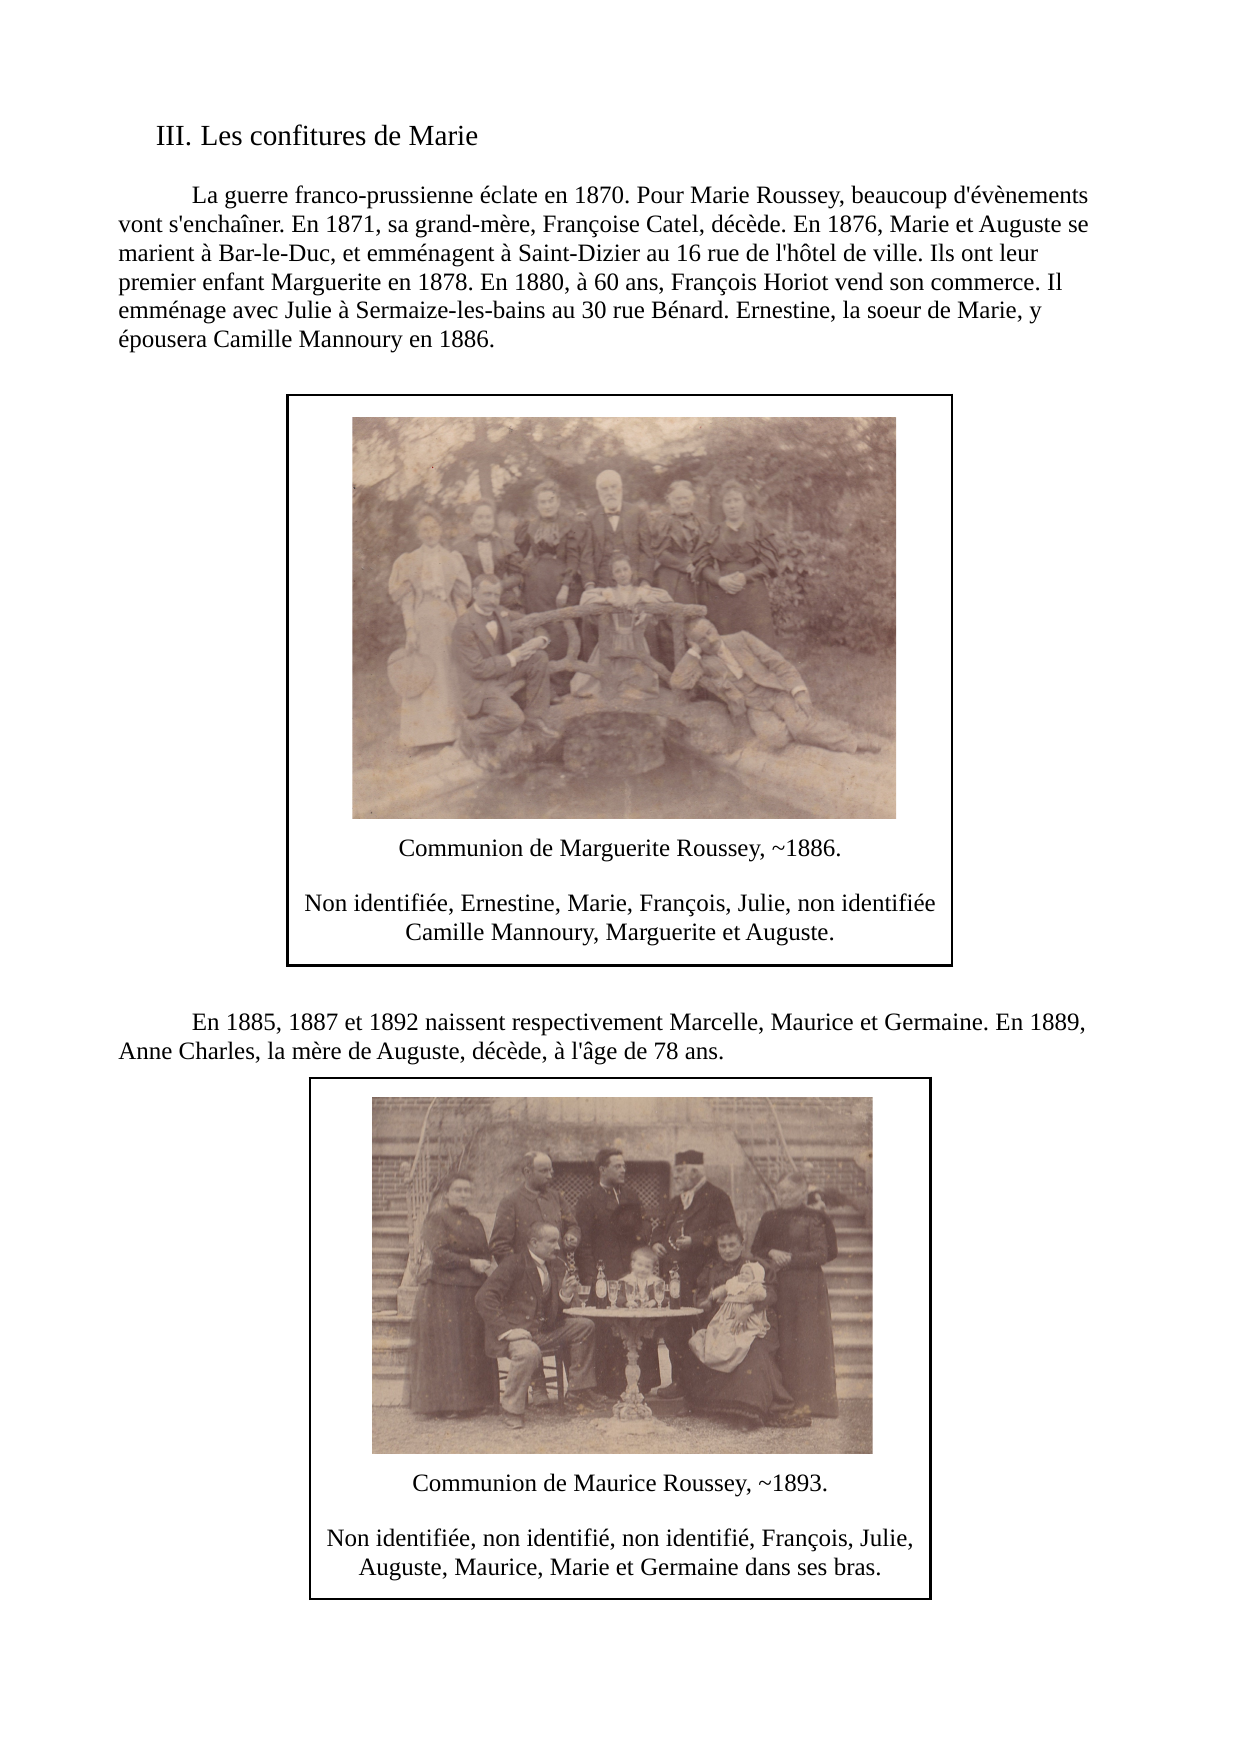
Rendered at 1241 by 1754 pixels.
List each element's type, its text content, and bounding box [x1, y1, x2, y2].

picture [352, 417, 897, 819]
text En 1885, 1887 et 1892 naissent respectivement Marcelle, Maurice et Germaine. En 1889, Anne Charles, la mère de Auguste, décède, à l'âge de 78 ans. [118, 1007, 1122, 1065]
text Auguste, Maurice, Marie et Germaine dans ses bras. [319, 1552, 921, 1581]
text Communion de Maurice Roussey, ~1893. [319, 1087, 921, 1497]
text Non identifiée, non identifié, non identifié, François, Julie, [319, 1523, 921, 1552]
list Les confitures de Marie [156, 118, 1122, 152]
picture [372, 1097, 873, 1454]
text La guerre franco-prussienne éclate en 1870. Pour Marie Roussey, beaucoup d'évènements vont s'enchaîner. En 1871, sa grand-mère, Françoise Catel, décède. En 1876, Marie et Auguste se marient à Bar-le-Duc, et emménagent à Saint-Dizier au 16 rue de l'hôtel de ville. Ils ont leur premier enfant Marguerite en 1878. En 1880, à 60 ans, François Horiot vend son commerce. Il emménage avec Julie à Sermaize-les-bains au 30 rue Bénard. Ernestine, la soeur de Marie, y épousera Camille Mannoury en 1886. [118, 180, 1122, 353]
text Communion de Marguerite Roussey, ~1886. [297, 404, 943, 862]
text Non identifiée, Ernestine, Marie, François, Julie, non identifiée Camille Mannoury, Marguerite et Auguste. [297, 888, 943, 946]
